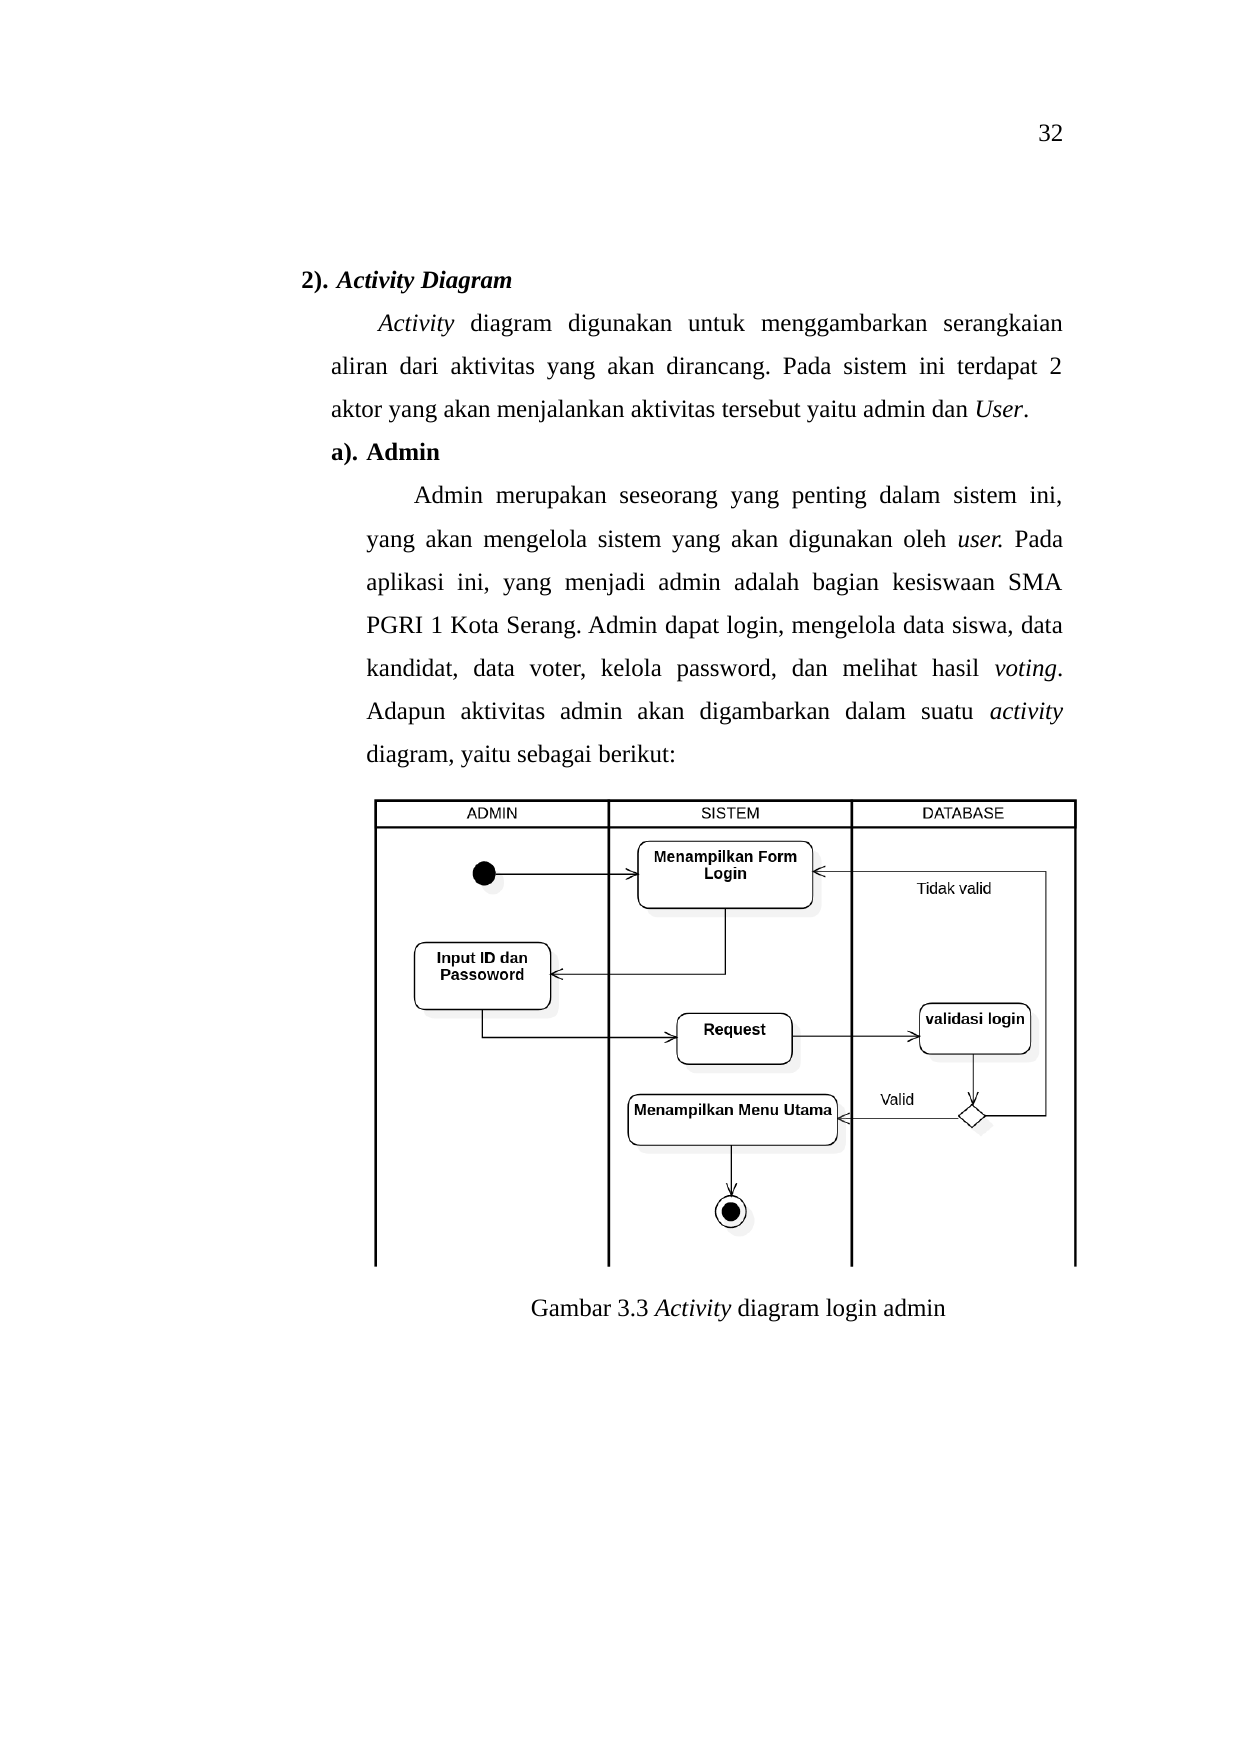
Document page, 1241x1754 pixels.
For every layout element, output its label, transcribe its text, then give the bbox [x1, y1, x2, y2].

list Activity Diagram [301, 265, 1063, 294]
text Gambar 3.3 Activity diagram login admin [366, 833, 1063, 1322]
picture [369, 792, 1078, 1279]
text Admin merupakan seseorang yang penting dalam sistem ini, yang akan mengelola sistem yang akan digunakan oleh user. Pada aplikasi ini, yang menjadi admin adalah bagian kesiswaan SMA PGRI 1 Kota Serang. Admin dapat login, mengelola data siswa, data kandidat, data voter, kelola password, dan melihat hasil voting. Adapun aktivitas admin akan digambarkan dalam suatu activity diagram, yaitu sebagai berikut: [366, 481, 1063, 768]
text Activity diagram digunakan untuk menggambarkan serangkaian aliran dari aktivitas yang akan dirancang. Pada sistem ini terdapat 2 aktor yang akan menjalankan aktivitas tersebut yaitu admin dan User. [331, 308, 1063, 423]
list Admin [331, 437, 1063, 466]
